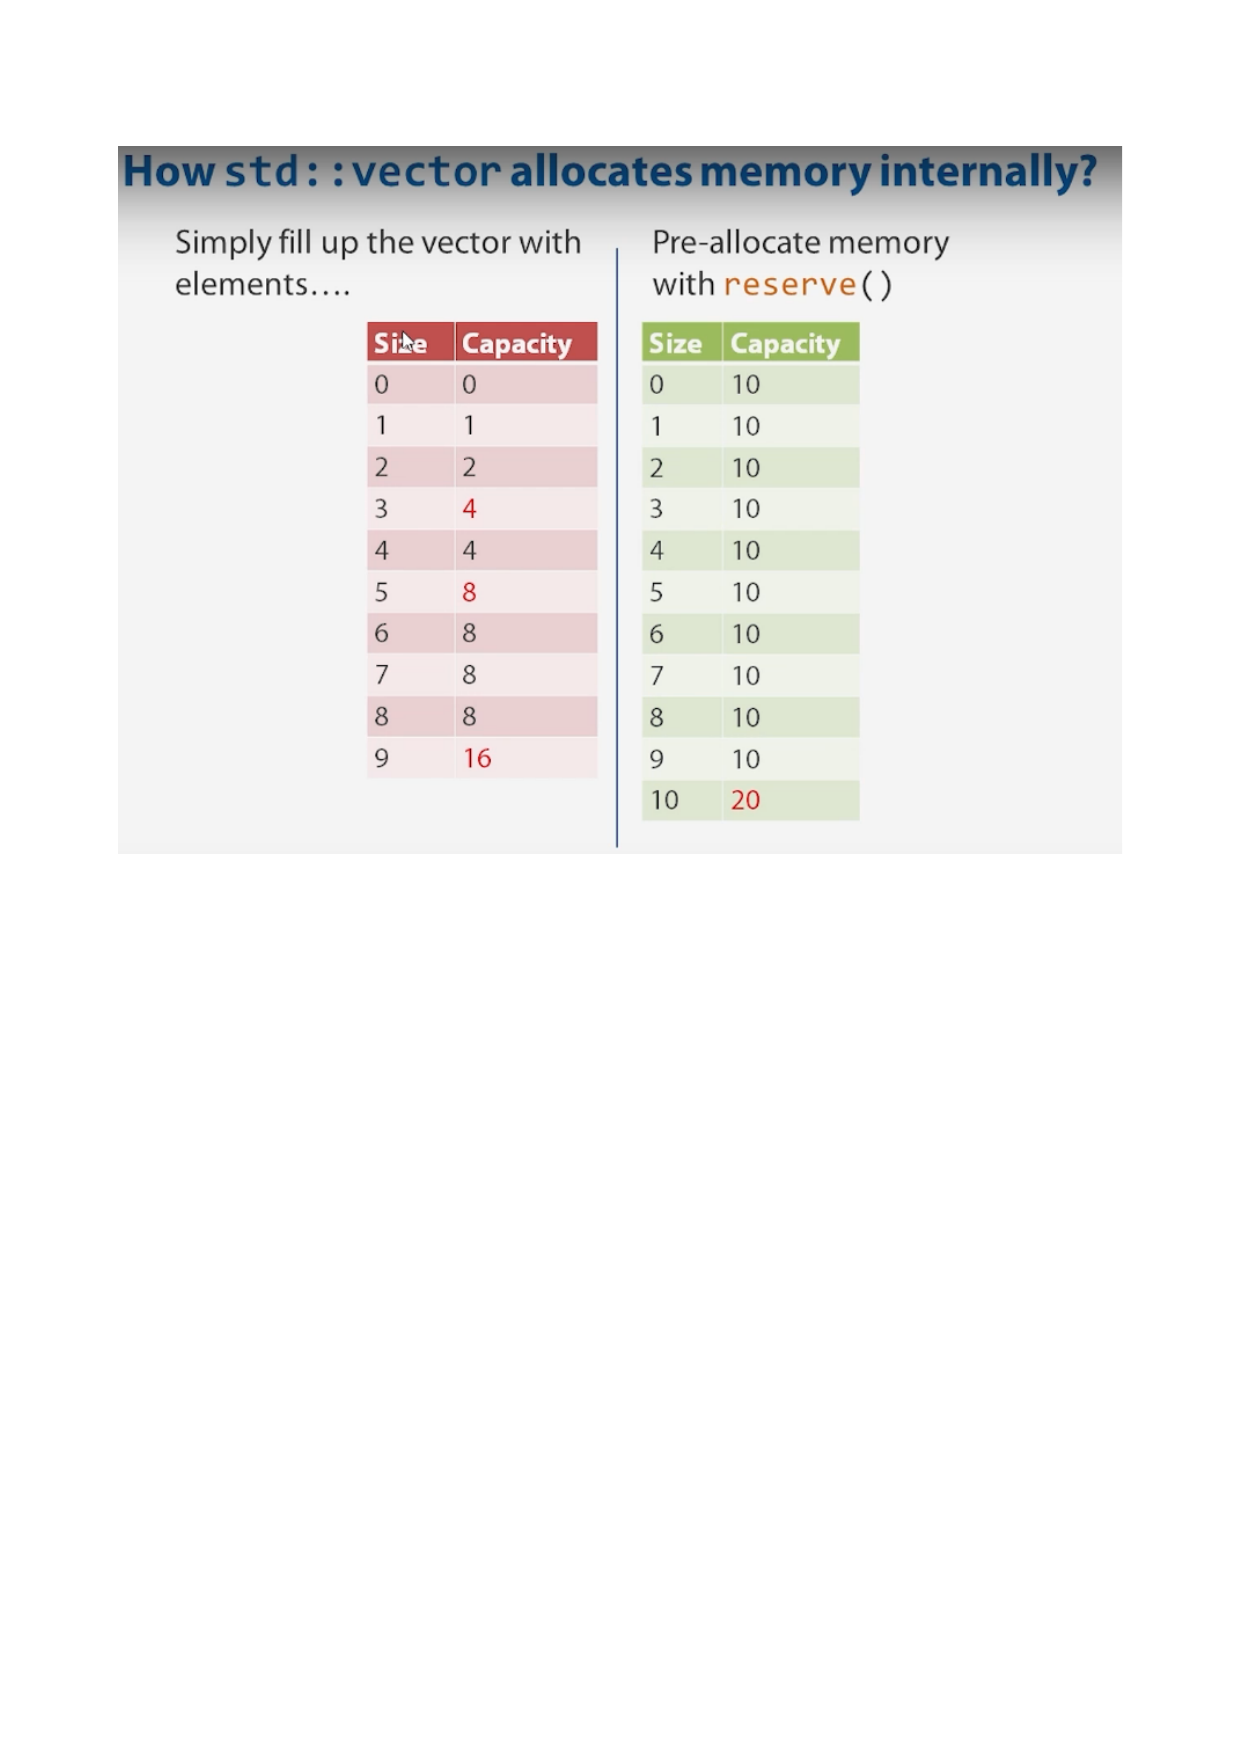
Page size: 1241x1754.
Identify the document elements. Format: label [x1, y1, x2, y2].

picture [118, 146, 1123, 854]
